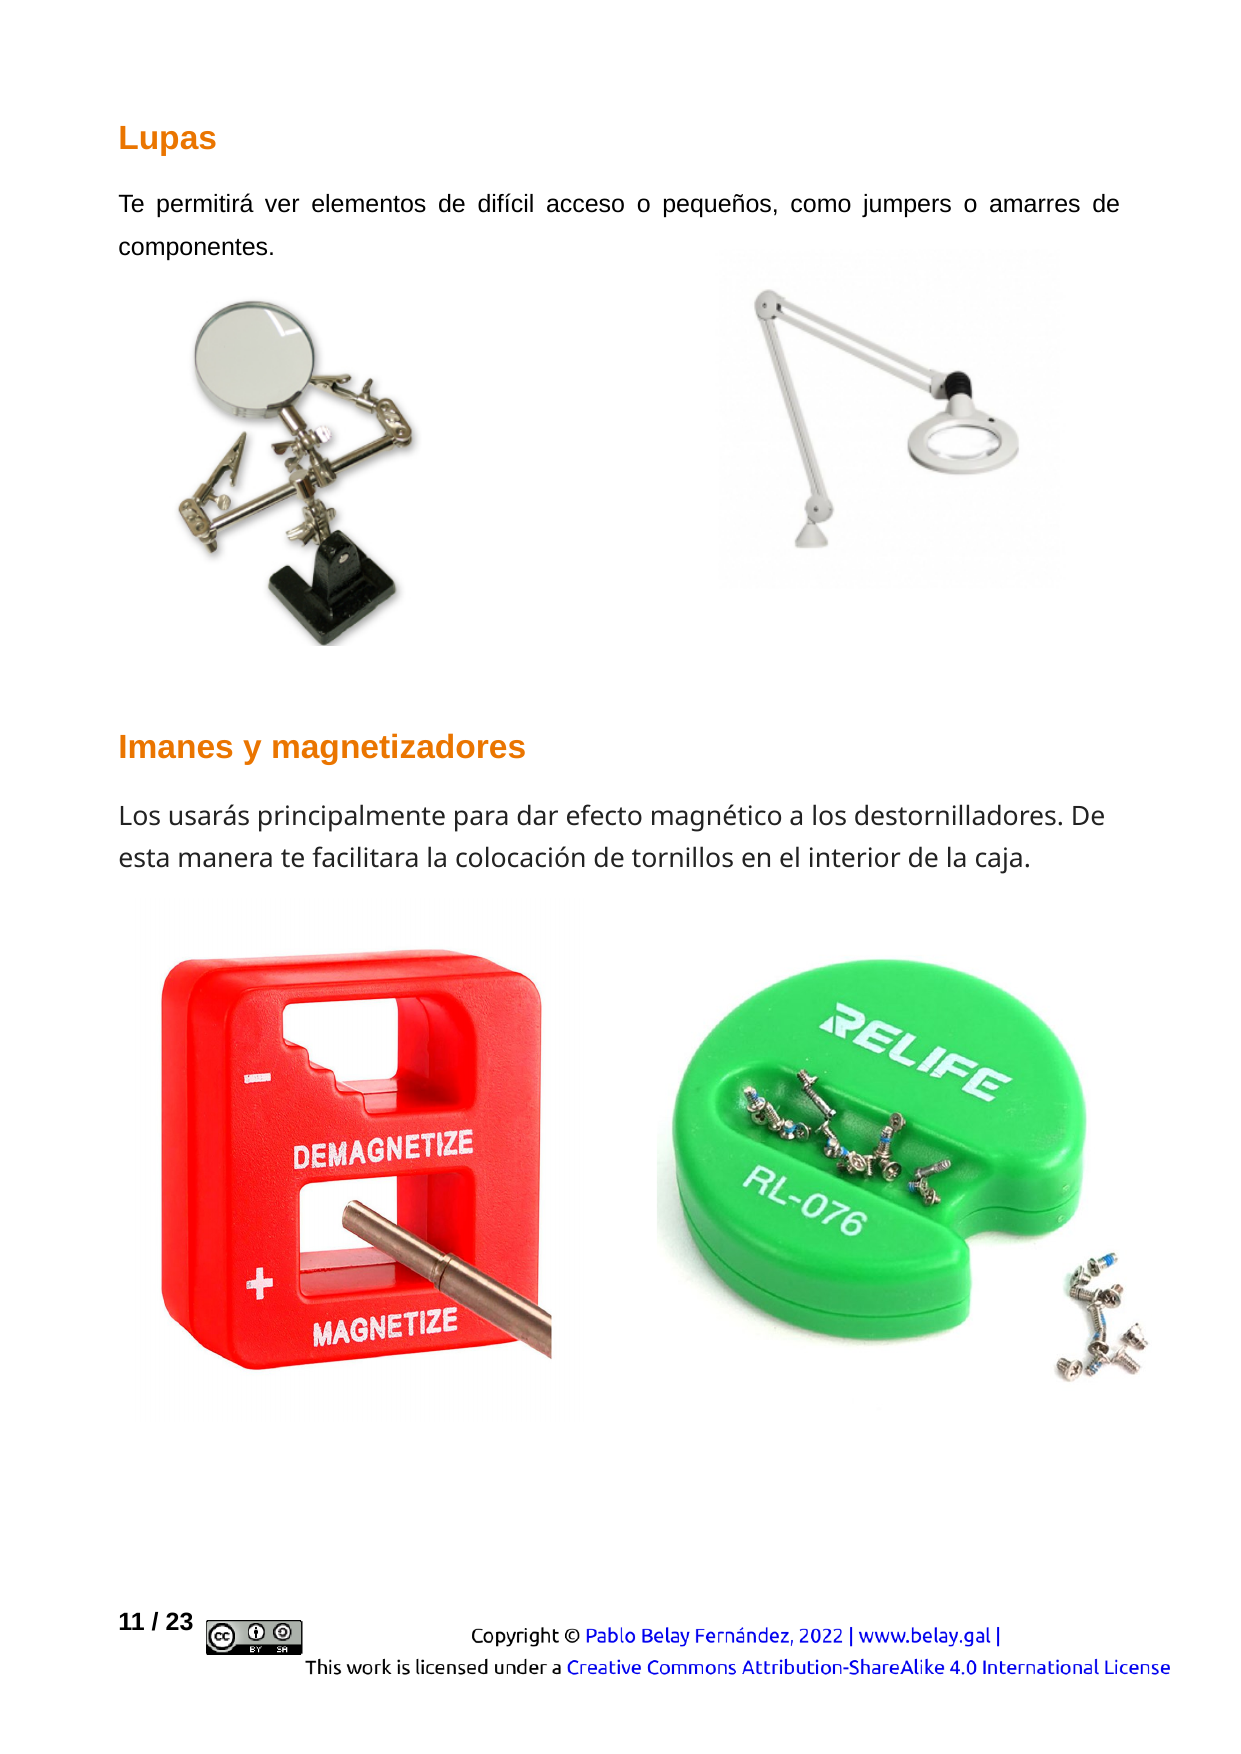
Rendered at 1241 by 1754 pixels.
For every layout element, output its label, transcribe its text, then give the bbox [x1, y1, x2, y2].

picture [200, 1604, 1205, 1690]
picture [150, 283, 448, 646]
text Los usarás principalmente para dar efecto magnético a los destornilladores. De esta manera te facilitara la colocación de tornillos en el interior de la caja. [118, 797, 1122, 875]
picture [656, 929, 1161, 1433]
picture [131, 898, 584, 1422]
picture [653, 249, 1127, 589]
text Te permitirá ver elementos de difícil acceso o pequeños, como jumpers o amarres de componentes. [118, 188, 1122, 260]
subtitle Lupas [118, 118, 1122, 157]
subtitle Imanes y magnetizadores [118, 727, 1122, 766]
